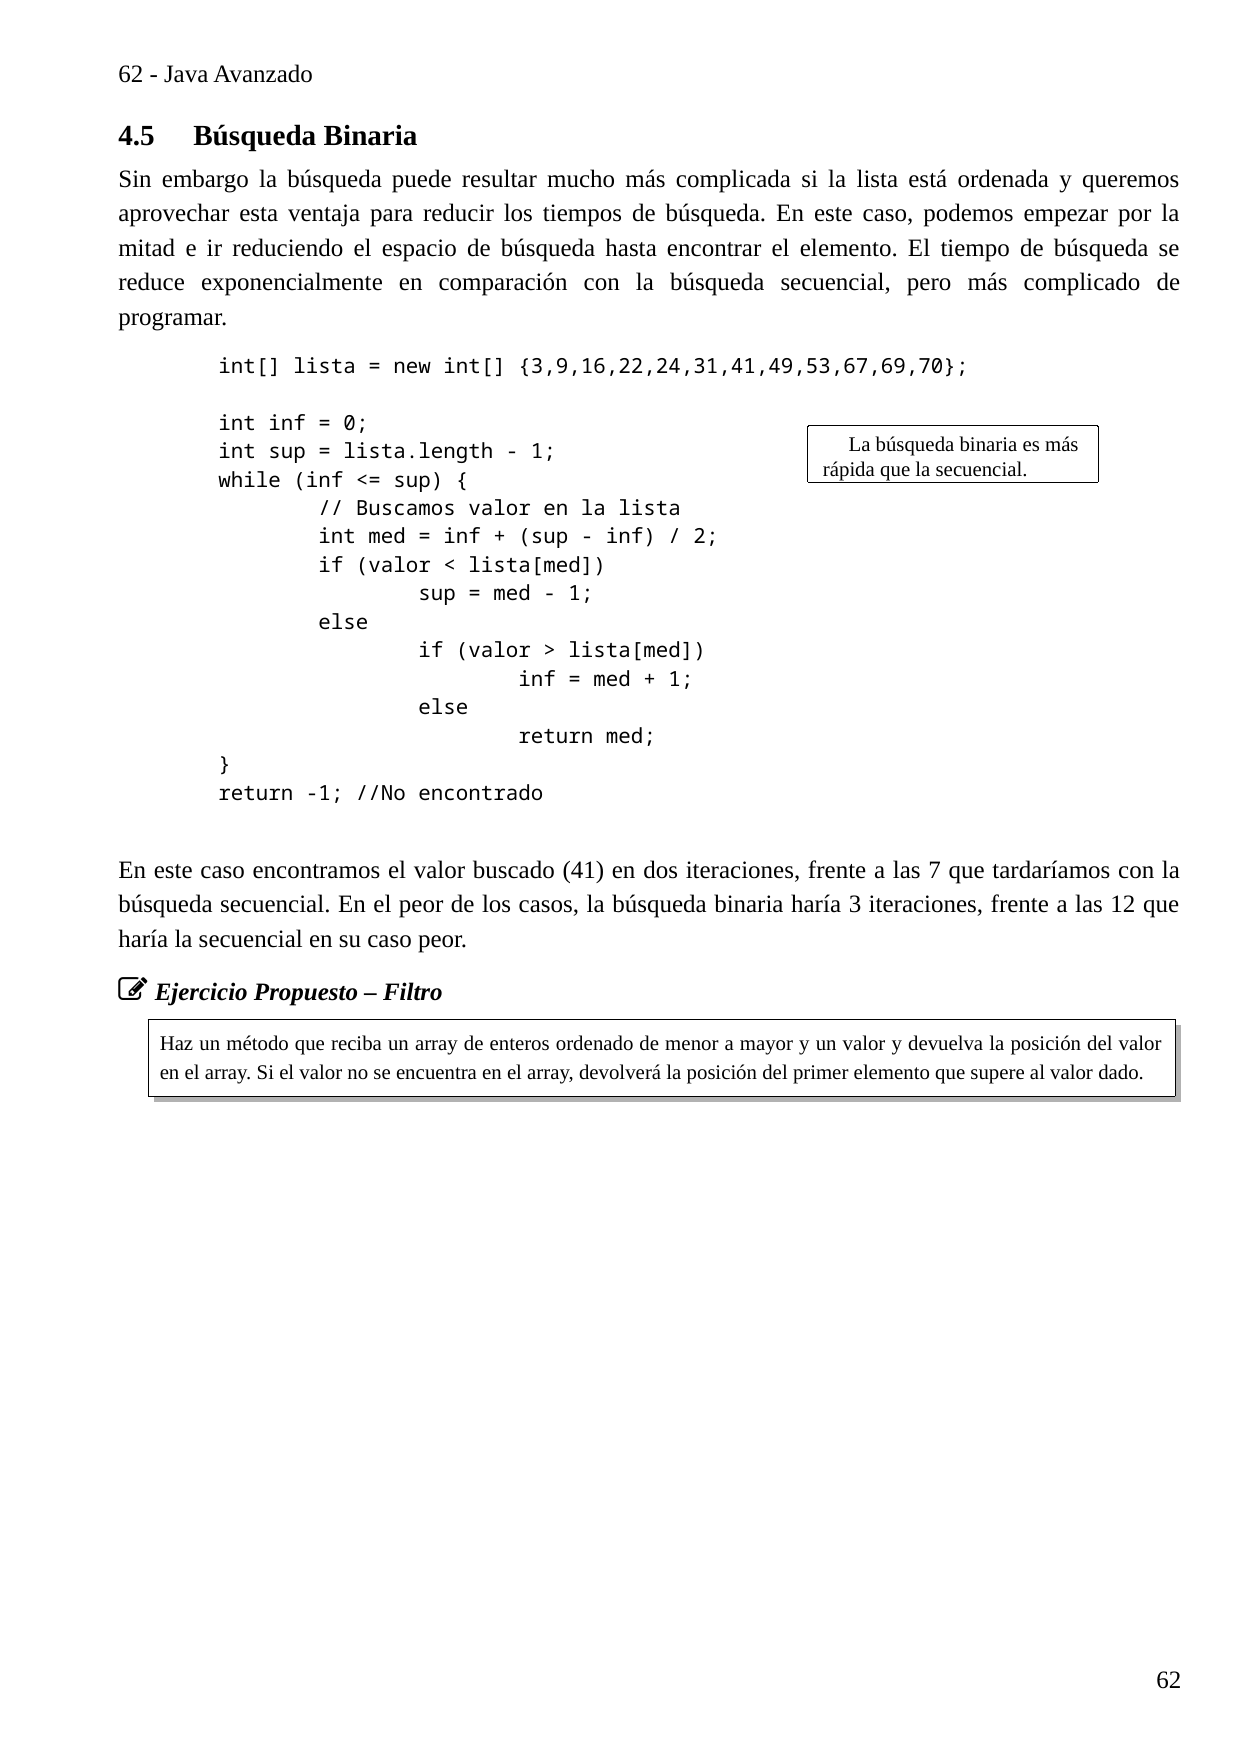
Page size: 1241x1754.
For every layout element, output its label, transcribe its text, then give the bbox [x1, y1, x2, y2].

text int sup = lista.length - 1; [1099, 436, 1181, 465]
text while (inf <= sup) { [118, 465, 1181, 493]
text int sup = lista.length - 1; [118, 436, 807, 465]
text Sin embargo la búsqueda puede resultar mucho más complicada si la lista está ordenada y queremos aprovechar esta ventaja para reducir los tiempos de búsqueda. En este caso, podemos empezar por la mitad e ir reduciendo el espacio de búsqueda hasta encontrar el elemento. El tiempo de búsqueda se reduce exponencialmente en comparación con la búsqueda secuencial, pero más complicado de programar. [118, 164, 1181, 331]
text return -1; //No encontrado [118, 778, 1181, 806]
text En este caso encontramos el valor buscado (41) en dos iteraciones, frente a las 7 que tardaríamos con la búsqueda secuencial. En el peor de los casos, la búsqueda binaria haría 3 iteraciones, frente a las 12 que haría la secuencial en su caso peor. [118, 855, 1181, 953]
text sup = med - 1; [118, 578, 1181, 607]
text else [118, 692, 1181, 721]
text Haz un método que reciba un array de enteros ordenado de menor a mayor y un valor y devuelva la posición del valor en el array. Si el valor no se encuentra en el array, devolverá la posición del primer elemento que supere al valor dado. [149, 1020, 1175, 1096]
text int[] lista = new int[] {3,9,16,22,24,31,41,49,53,67,69,70}; [118, 351, 1181, 379]
subtitle Búsqueda Binaria [118, 118, 1181, 152]
text int sup = lista.length - 1; [808, 436, 1098, 465]
text } [118, 749, 1181, 778]
text else [118, 607, 1181, 635]
text int med = inf + (sup - inf) / 2; [118, 522, 1181, 550]
text return med; [118, 721, 1181, 749]
text inf = med + 1; [118, 664, 1181, 692]
text int inf = 0; [118, 408, 1181, 436]
text  Ejercicio Propuesto – Filtro [118, 973, 1181, 1007]
text if (valor > lista[med]) [118, 635, 1181, 664]
text if (valor < lista[med]) [118, 550, 1181, 578]
text // Buscamos valor en la lista [118, 493, 1181, 522]
